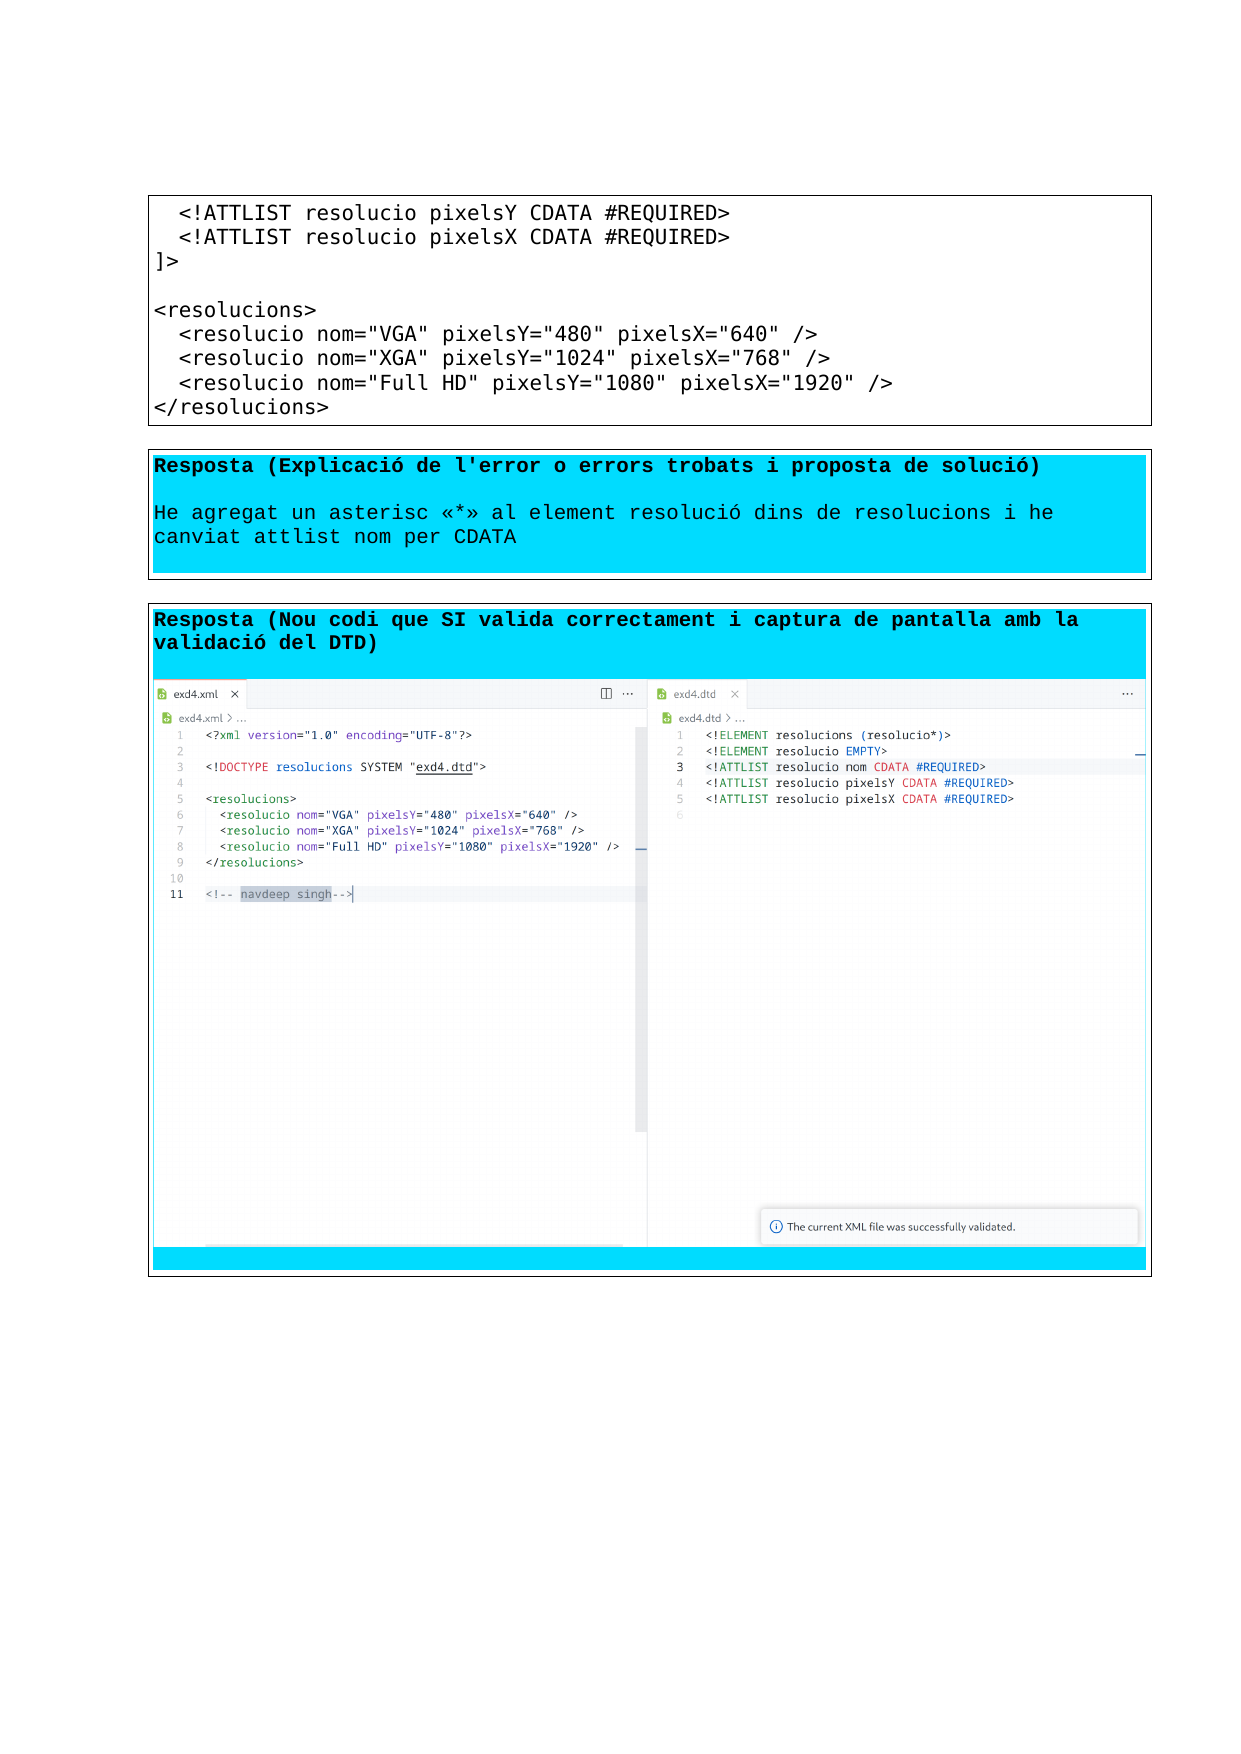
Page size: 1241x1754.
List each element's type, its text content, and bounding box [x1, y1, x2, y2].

table_header Resposta (Explicació de l'error o errors trobats i proposta de solució) He agregat un asterisc «*» al element resolució dins de resolucions i he canviat attlist nom per CDATA [149, 450, 1151, 579]
table_header Resposta (Nou codi que SI valida correctament i captura de pantalla amb la validació del DTD) [149, 604, 1151, 1276]
picture [153, 679, 1146, 1247]
table_header <!ATTLIST resolucio pixelsY CDATA #REQUIRED> <!ATTLIST resolucio pixelsX CDATA #REQUIRED> ]> <resolucions> <resolucio nom="VGA" pixelsY="480" pixelsX="640" /> <resolucio nom="XGA" pixelsY="1024" pixelsX="768" /> <resolucio nom="Full HD" pixelsY="1080" pixelsX="1920" /> </resolucions> [149, 196, 1151, 425]
